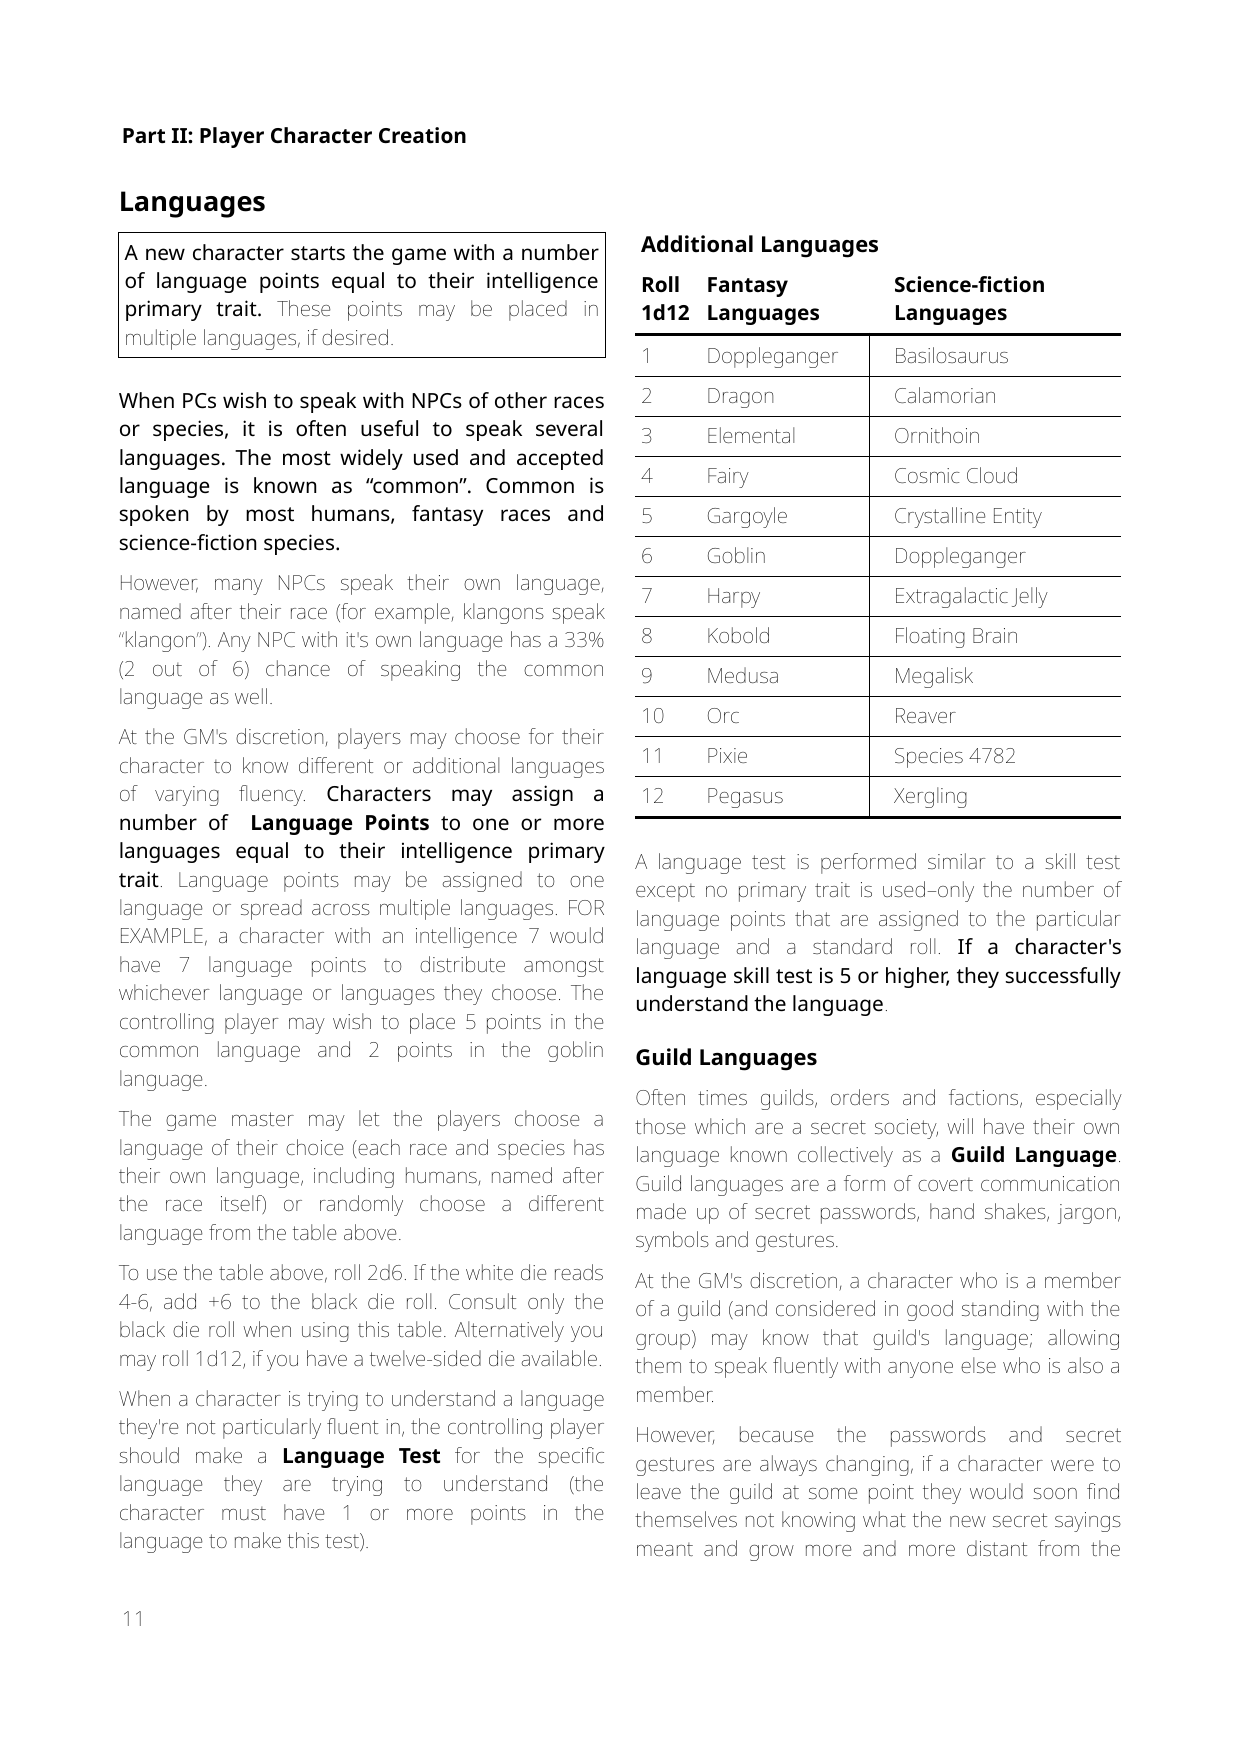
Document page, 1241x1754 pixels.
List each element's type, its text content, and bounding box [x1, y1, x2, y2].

table_cell 9 [635, 657, 701, 696]
table_cell Pegasus [701, 777, 869, 816]
text When a character is trying to understand a language they're not particularly fluent in, the controlling player should make a Language Test for the specific language they are trying to understand (the character must have 1 or more points in the language to make this test). [118, 1384, 605, 1555]
text At the GM's discretion, players may choose for their character to know different or additional languages of varying fluency. Characters may assign a number of Language Points to one or more languages equal to their intelligence primary trait. Language points may be assigned to one language or spread across multiple languages. FOR EXAMPLE, a character with an intelligence 7 would have 7 language points to distribute amongst whichever language or languages they choose. The controlling player may wish to place 5 points in the common language and 2 points in the goblin language. [118, 722, 605, 1092]
table_cell 1 [635, 336, 701, 376]
table_cell Cosmic Cloud [888, 457, 1121, 496]
table_cell [870, 457, 888, 496]
table_cell [870, 264, 888, 332]
table_cell 6 [635, 537, 701, 576]
table_cell Ornithoin [888, 417, 1121, 456]
table_cell [870, 697, 888, 736]
table_cell Pixie [701, 737, 869, 776]
subtitle Languages [118, 182, 605, 219]
table_cell 12 [635, 777, 701, 816]
table_cell [870, 577, 888, 616]
table_cell 10 [635, 697, 701, 736]
text To use the table above, roll 2d6. If the white die reads 4-6, add +6 to the black die roll. Consult only the black die roll when using this table. Alternatively you may roll 1d12, if you have a twelve-sided die available. [118, 1258, 605, 1372]
table_cell Reaver [888, 697, 1121, 736]
table_cell Species 4782 [888, 737, 1121, 776]
text Guild Languages [635, 1042, 1122, 1071]
table_cell 8 [635, 617, 701, 656]
table_cell Dragon [701, 377, 869, 416]
text When PCs wish to speak with NPCs of other races or species, it is often useful to speak several languages. The most widely used and accepted language is known as “common”. Common is spoken by most humans, fantasy races and science-fiction species. [118, 386, 605, 556]
table_cell Basilosaurus [888, 336, 1121, 376]
text A language test is performed similar to a skill test except no primary trait is used–only the number of language points that are assigned to the particular language and a standard roll. If a character's language skill test is 5 or higher, they successfully understand the language. [635, 819, 1122, 1018]
table_cell Crystalline Entity [888, 497, 1121, 536]
table_cell 4 [635, 457, 701, 496]
table_cell [870, 737, 888, 776]
table_cell 5 [635, 497, 701, 536]
table_cell [870, 777, 888, 816]
table_cell 7 [635, 577, 701, 616]
table_cell Kobold [701, 617, 869, 656]
table_cell [870, 336, 888, 376]
table_cell Roll 1d12 [635, 264, 701, 332]
table_cell 3 [635, 417, 701, 456]
table_cell Xergling [888, 777, 1121, 816]
table_cell Medusa [701, 657, 869, 696]
table_cell Harpy [701, 577, 869, 616]
table_header Additional Languages [635, 223, 1121, 264]
table_cell [870, 537, 888, 576]
table_cell Megalisk [888, 657, 1121, 696]
table_cell [870, 617, 888, 656]
table_cell Floating Brain [888, 617, 1121, 656]
text Often times guilds, orders and factions, especially those which are a secret society, will have their own language known collectively as a Guild Language. Guild languages are a form of covert communication made up of secret passwords, hand shakes, jargon, symbols and gestures. [635, 1083, 1122, 1254]
table_cell [870, 657, 888, 696]
table_cell 11 [635, 737, 701, 776]
table_cell Extragalactic Jelly [888, 577, 1121, 616]
table_cell 2 [635, 377, 701, 416]
text At the GM's discretion, a character who is a member of a guild (and considered in good standing with the group) may know that guild's language; allowing them to speak fluently with anyone else who is also a member. [635, 1266, 1122, 1408]
table_cell [870, 497, 888, 536]
table_cell Orc [701, 697, 869, 736]
table_cell Goblin [701, 537, 869, 576]
table_cell Doppleganger [701, 336, 869, 376]
table_cell Fairy [701, 457, 869, 496]
table_cell [870, 377, 888, 416]
table_header A new character starts the game with a number of language points equal to their intelligence primary trait. These points may be placed in multiple languages, if desired. [119, 233, 605, 357]
table_cell Science-fiction Languages [888, 264, 1121, 332]
text However, many NPCs speak their own language, named after their race (for example, klangons speak “klangon”). Any NPC with it's own language has a 33% (2 out of 6) chance of speaking the common language as well. [118, 568, 605, 711]
table_cell Elemental [701, 417, 869, 456]
table_cell Calamorian [888, 377, 1121, 416]
table_cell Fantasy Languages [701, 264, 869, 332]
table_cell Doppleganger [888, 537, 1121, 576]
table_cell Gargoyle [701, 497, 869, 536]
table_cell [870, 417, 888, 456]
text The game master may let the players choose a language of their choice (each race and species has their own language, including humans, named after the race itself) or randomly choose a different language from the table above. [118, 1104, 605, 1246]
text However, because the passwords and secret gestures are always changing, if a character were to leave the guild at some point they would soon find themselves not knowing what the new secret sayings meant and grow more and more distant from the [635, 1420, 1122, 1562]
